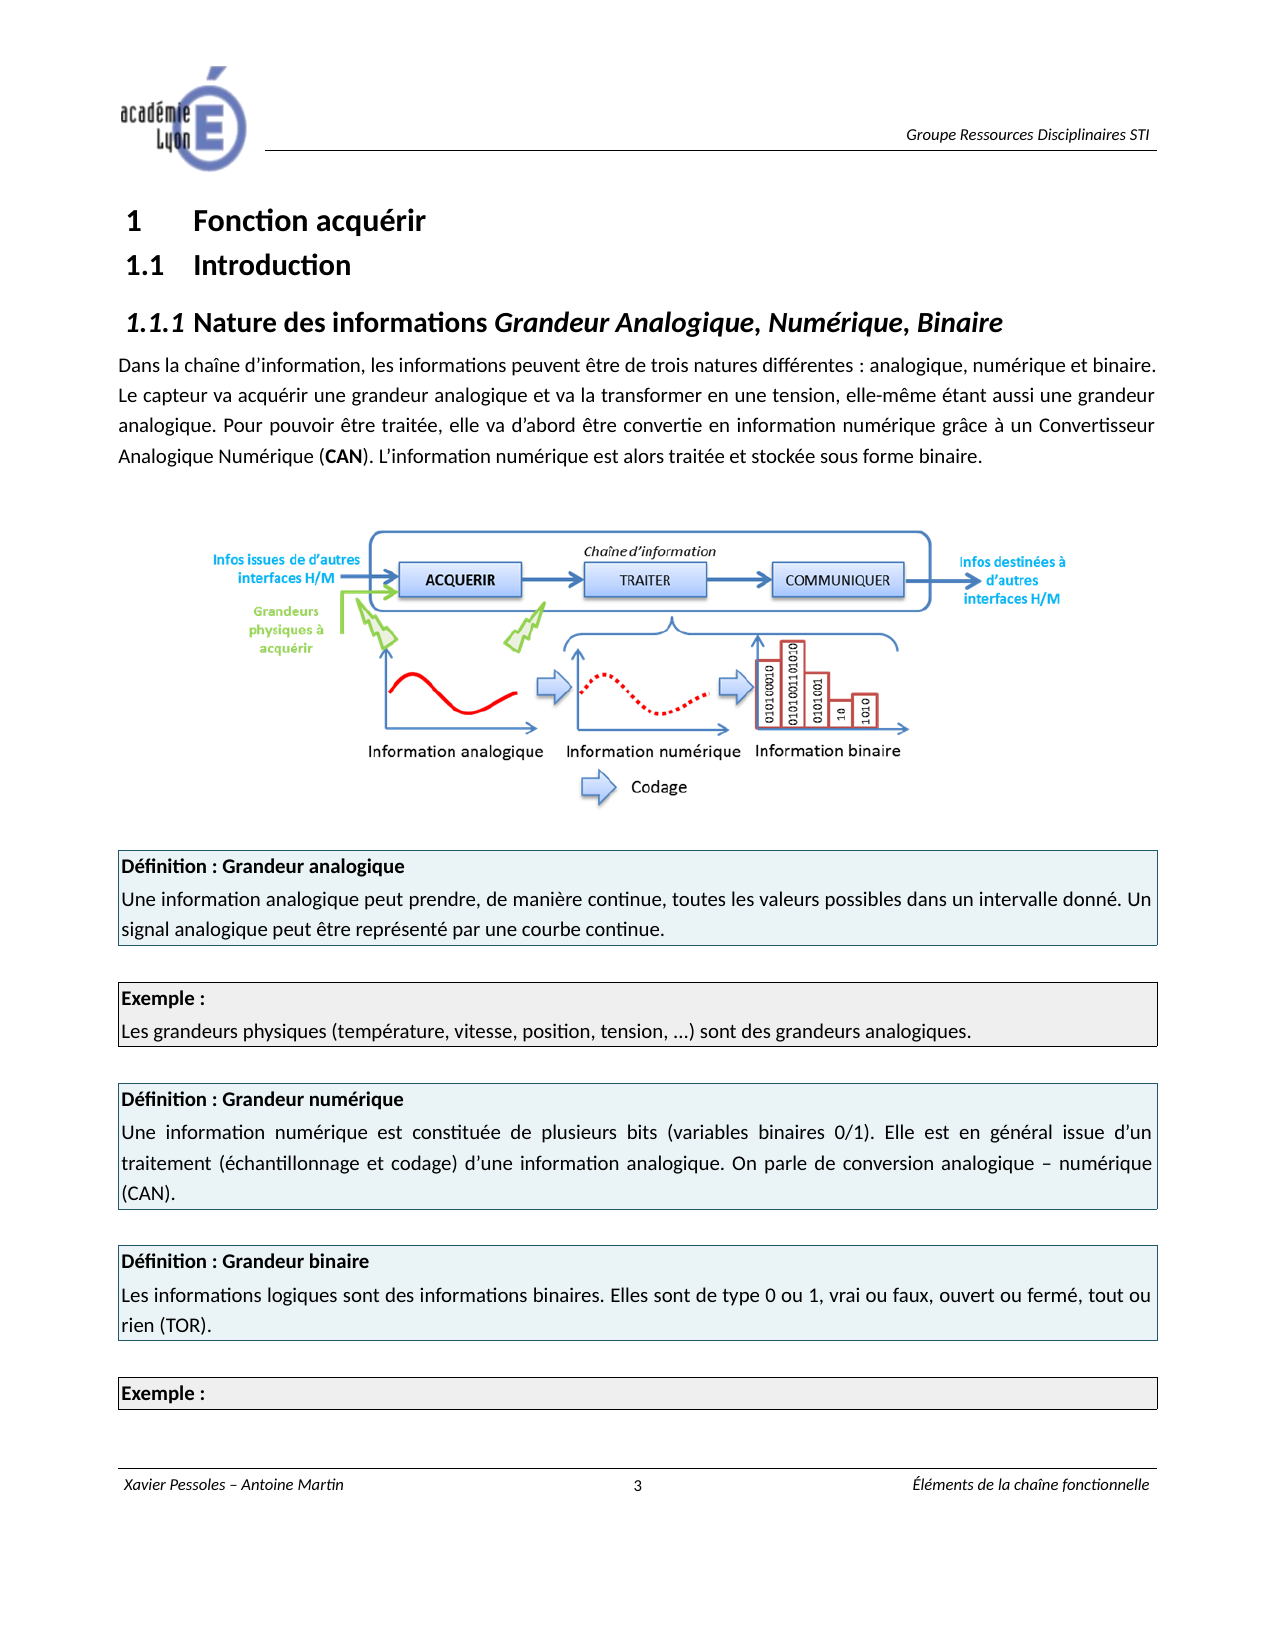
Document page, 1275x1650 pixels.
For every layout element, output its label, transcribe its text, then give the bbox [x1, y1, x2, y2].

subtitle Nature des informations Grandeur Analogique, Numérique, Binaire [118, 304, 1157, 339]
picture [121, 66, 247, 173]
text Exemple : [119, 1378, 1157, 1409]
text Définition : Grandeur binaire [119, 1246, 1157, 1274]
text Exemple : [119, 983, 1157, 1010]
subtitle Fonction acquérir [118, 201, 1157, 240]
text Dans la chaîne d’information, les informations peuvent être de trois natures différentes : analogique, numérique et binaire. Le capteur va acquérir une grandeur analogique et va la transformer en une tension, elle-même étant aussi une grandeur analogique. Pour pouvoir être traitée, elle va d’abord être convertie en information numérique grâce à un Convertisseur Analogique Numérique (CAN). L’information numérique est alors traitée et stockée sous forme binaire. [118, 352, 1157, 468]
text Les grandeurs physiques (température, vitesse, position, tension, ...) sont des grandeurs analogiques. [119, 1015, 1157, 1046]
text Une information analogique peut prendre, de manière continue, toutes les valeurs possibles dans un intervalle donné. Un signal analogique peut être représenté par une courbe continue. [119, 883, 1157, 945]
text Définition : Grandeur analogique [119, 851, 1157, 878]
text Les informations logiques sont des informations binaires. Elles sont de type 0 ou 1, vrai ou faux, ouvert ou fermé, tout ou rien (TOR). [119, 1279, 1157, 1340]
text Une information numérique est constituée de plusieurs bits (variables binaires 0/1). Elle est en général issue d’un traitement (échantillonnage et codage) d’une information analogique. On parle de conversion analogique – numérique (CAN). [119, 1116, 1157, 1209]
text Définition : Grandeur numérique [119, 1084, 1157, 1112]
subtitle Introduction [118, 246, 1157, 283]
